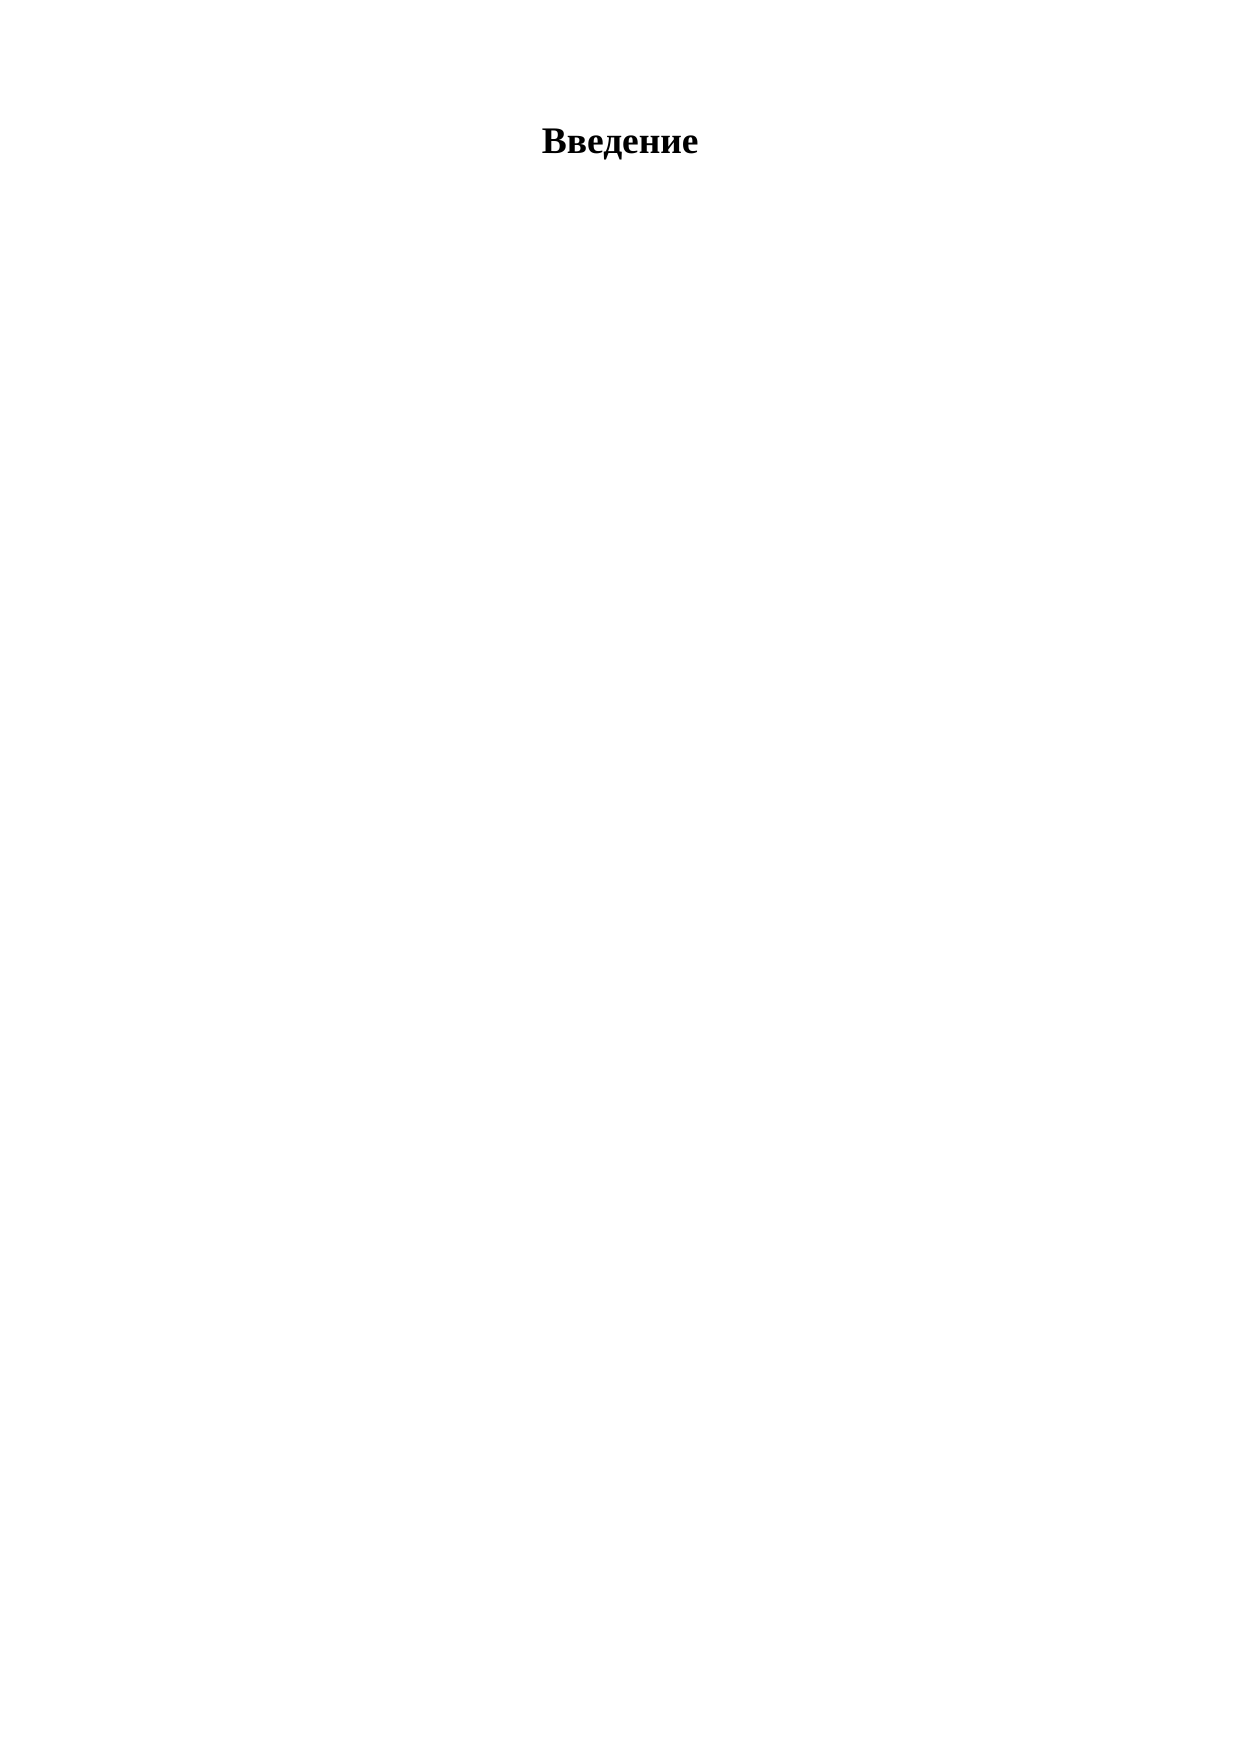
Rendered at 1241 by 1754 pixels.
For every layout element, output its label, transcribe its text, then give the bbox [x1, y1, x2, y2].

subtitle Введение [142, 118, 1098, 161]
